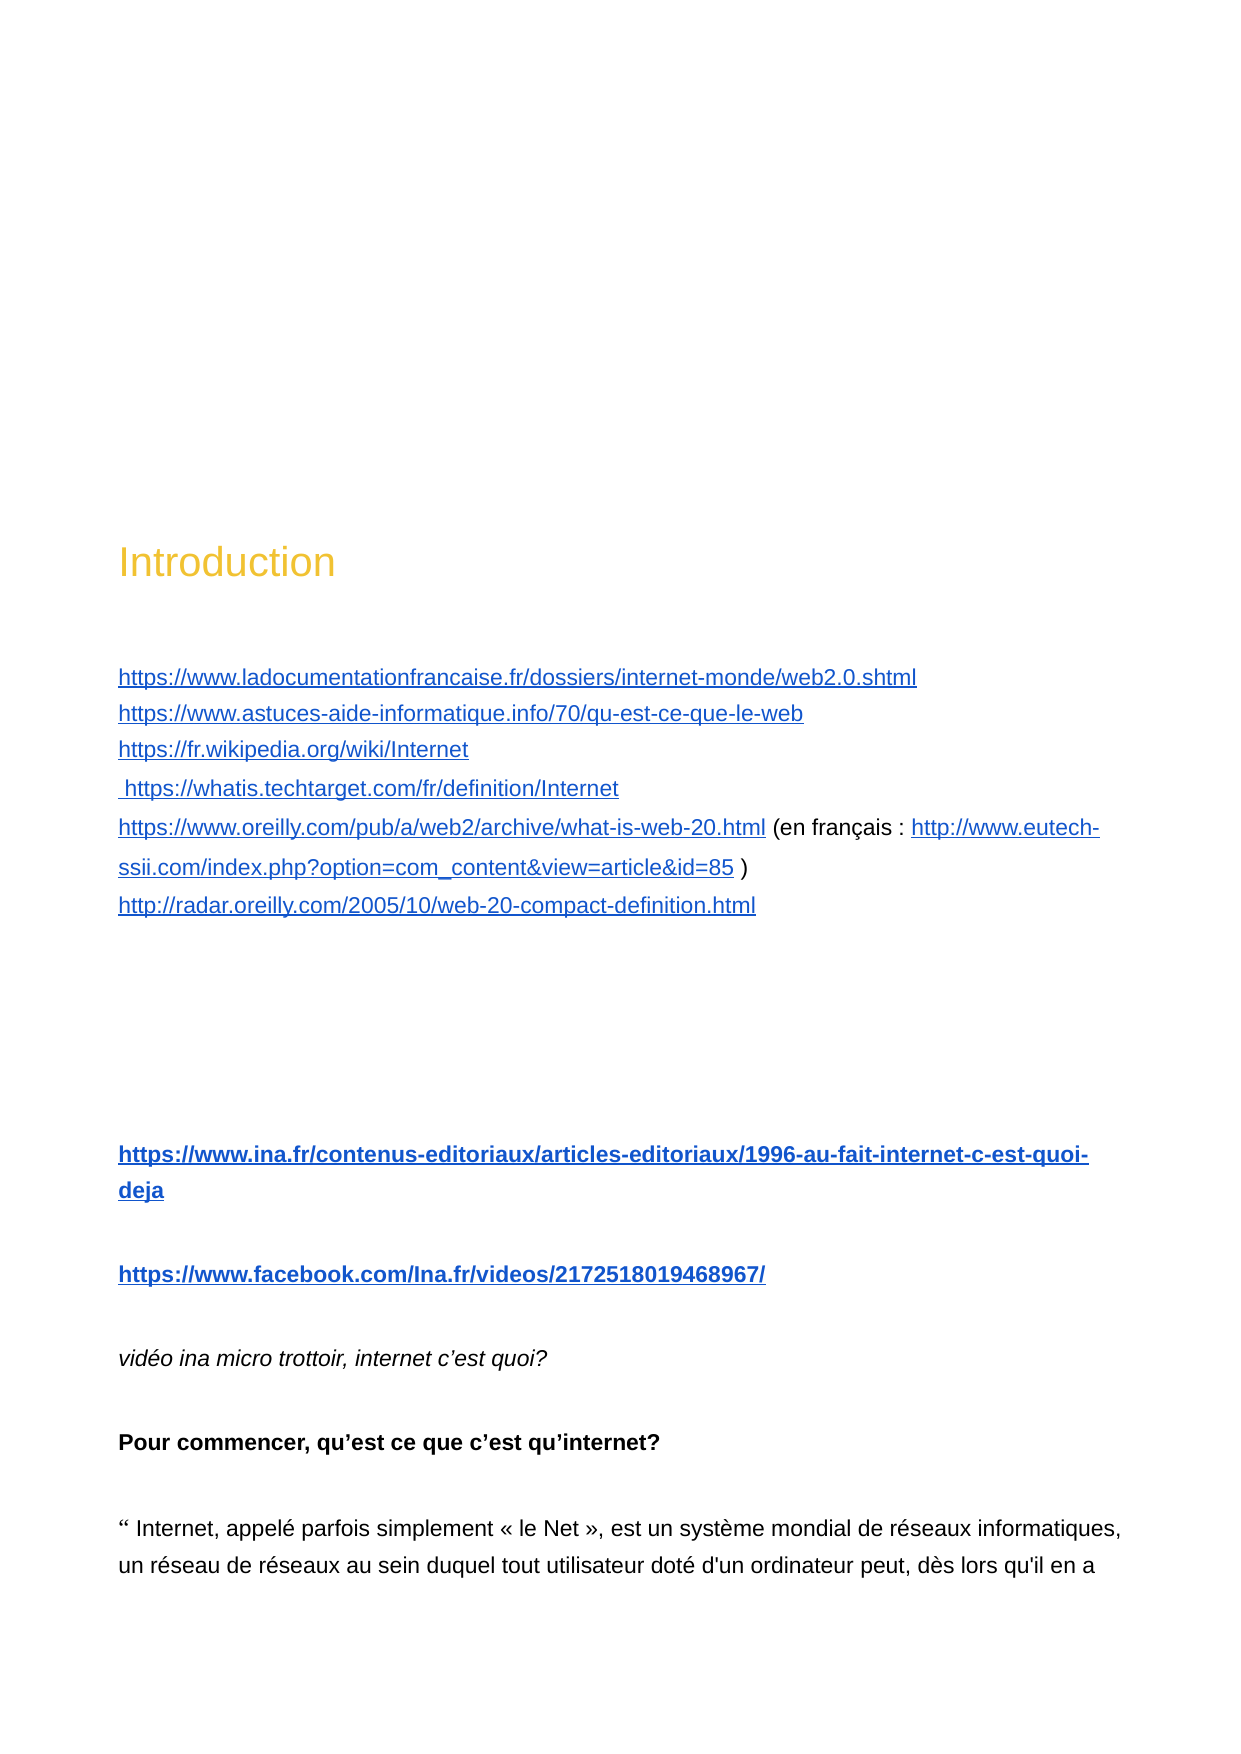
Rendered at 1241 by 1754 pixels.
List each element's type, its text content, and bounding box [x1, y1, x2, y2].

text https://www.ina.fr/contenus-editoriaux/articles-editoriaux/1996-au-fait-internet-c-est-quoi-deja [118, 1141, 1122, 1203]
text https://whatis.techtarget.com/fr/definition/Internet [118, 773, 1122, 802]
text https://www.oreilly.com/pub/a/web2/archive/what-is-web-20.html (en français : http://www.eutech-ssii.com/index.php?option=com_content&view=article&id=85 ) [118, 812, 1122, 881]
text “ Internet, appelé parfois simplement « le Net », est un système mondial de réseaux informatiques, un réseau de réseaux au sein duquel tout utilisateur doté d'un ordinateur peut, dès lors qu'il en a [118, 1513, 1122, 1578]
text https://www.ladocumentationfrancaise.fr/dossiers/internet-monde/web2.0.shtml [118, 664, 1122, 690]
text Pour commencer, qu’est ce que c’est qu’internet? [118, 1429, 1122, 1455]
text http://radar.oreilly.com/2005/10/web-20-compact-definition.html [118, 892, 1122, 918]
text https://www.astuces-aide-informatique.info/70/qu-est-ce-que-le-web [118, 700, 1122, 726]
subtitle Introduction [118, 538, 1122, 586]
text https://fr.wikipedia.org/wiki/Internet [118, 736, 1122, 763]
text vidéo ina micro trottoir, internet c’est quoi? [118, 1345, 1122, 1371]
text https://www.facebook.com/Ina.fr/videos/2172518019468967/ [118, 1261, 1122, 1287]
